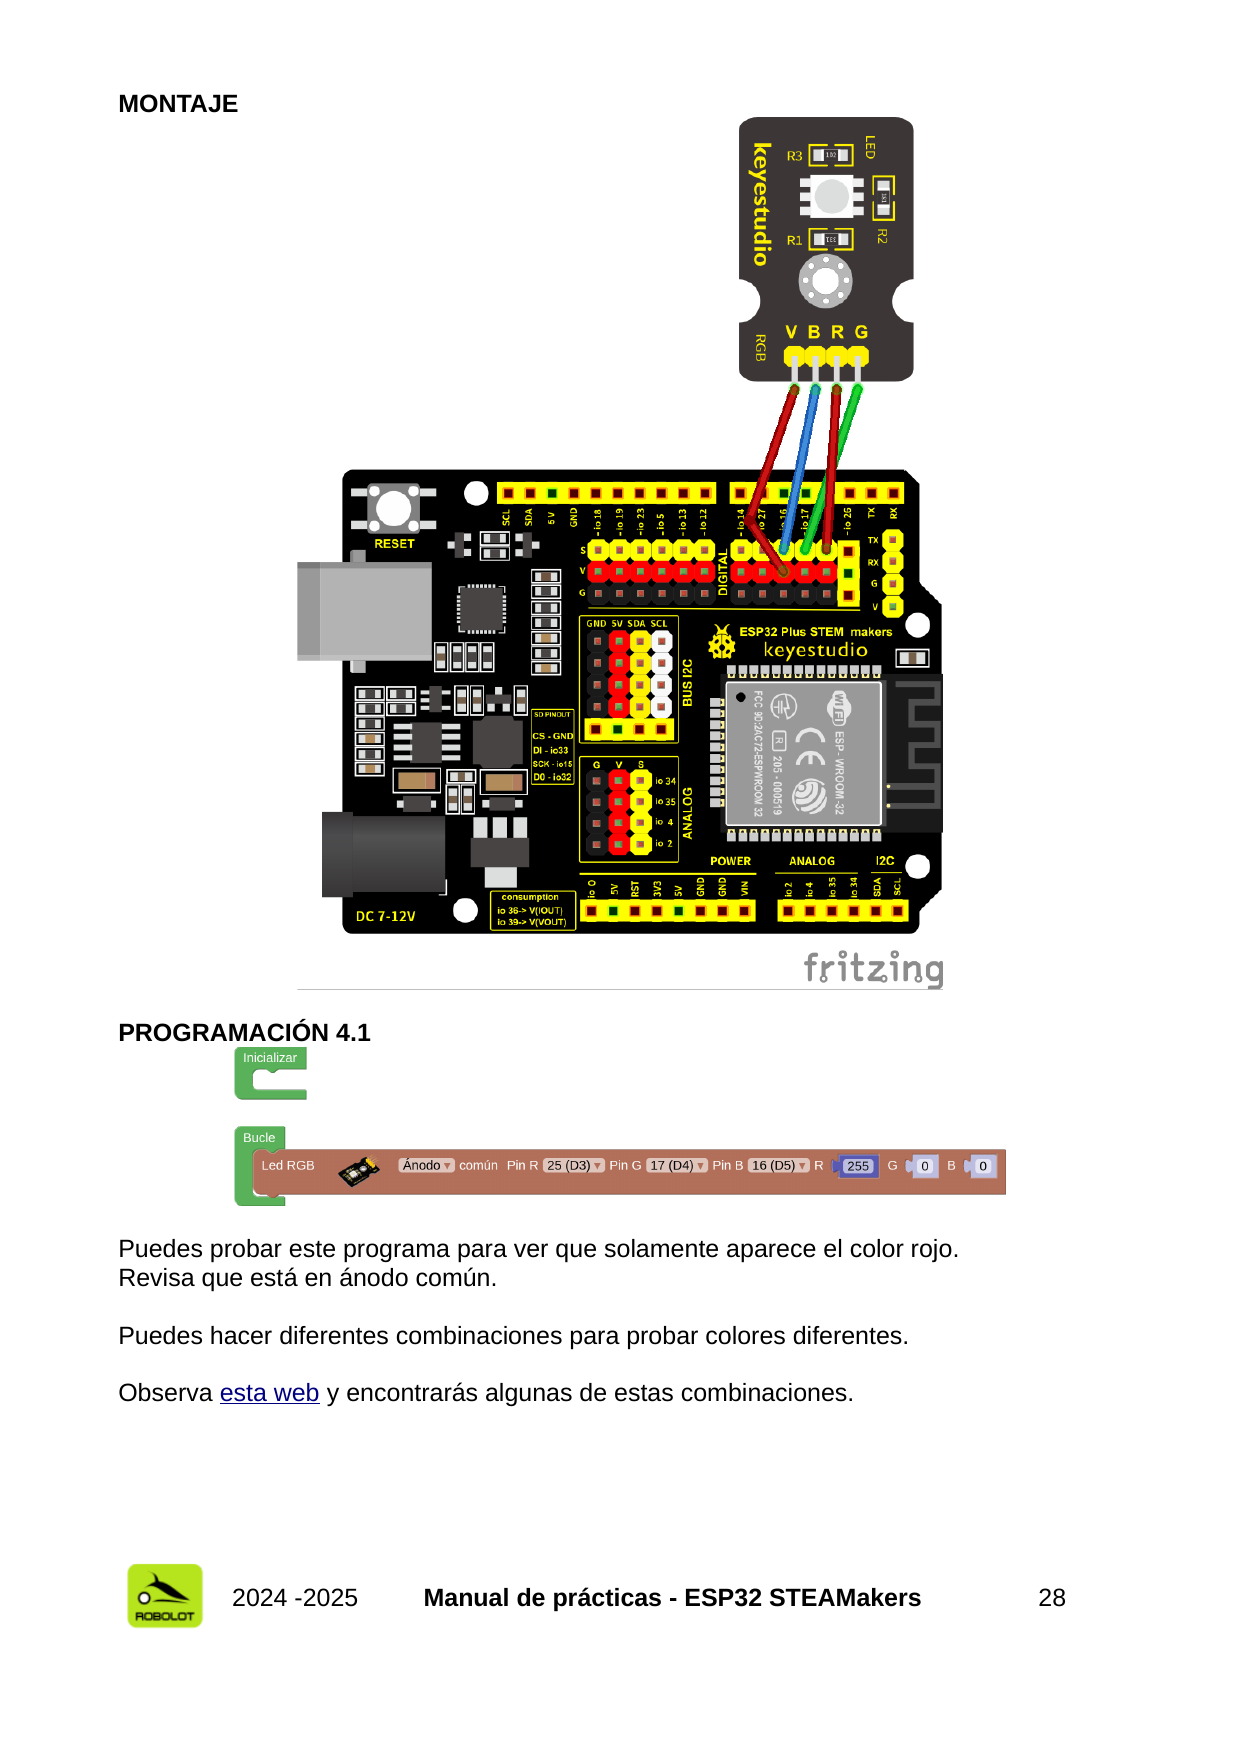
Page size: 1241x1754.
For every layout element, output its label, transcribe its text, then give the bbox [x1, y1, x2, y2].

text MONTAJE [118, 88, 1122, 117]
text Observa esta web y encontrarás algunas de estas combinaciones. [118, 1378, 1122, 1407]
text Revisa que está en ánodo común. [118, 1263, 1122, 1292]
picture [234, 1047, 1006, 1206]
picture [297, 117, 943, 990]
text Puedes hacer diferentes combinaciones para probar colores diferentes. [118, 1321, 1122, 1349]
text Puedes probar este programa para ver que solamente aparece el color rojo. [118, 1234, 1122, 1263]
text PROGRAMACIÓN 4.1 [118, 1018, 1122, 1047]
picture [126, 1563, 205, 1631]
